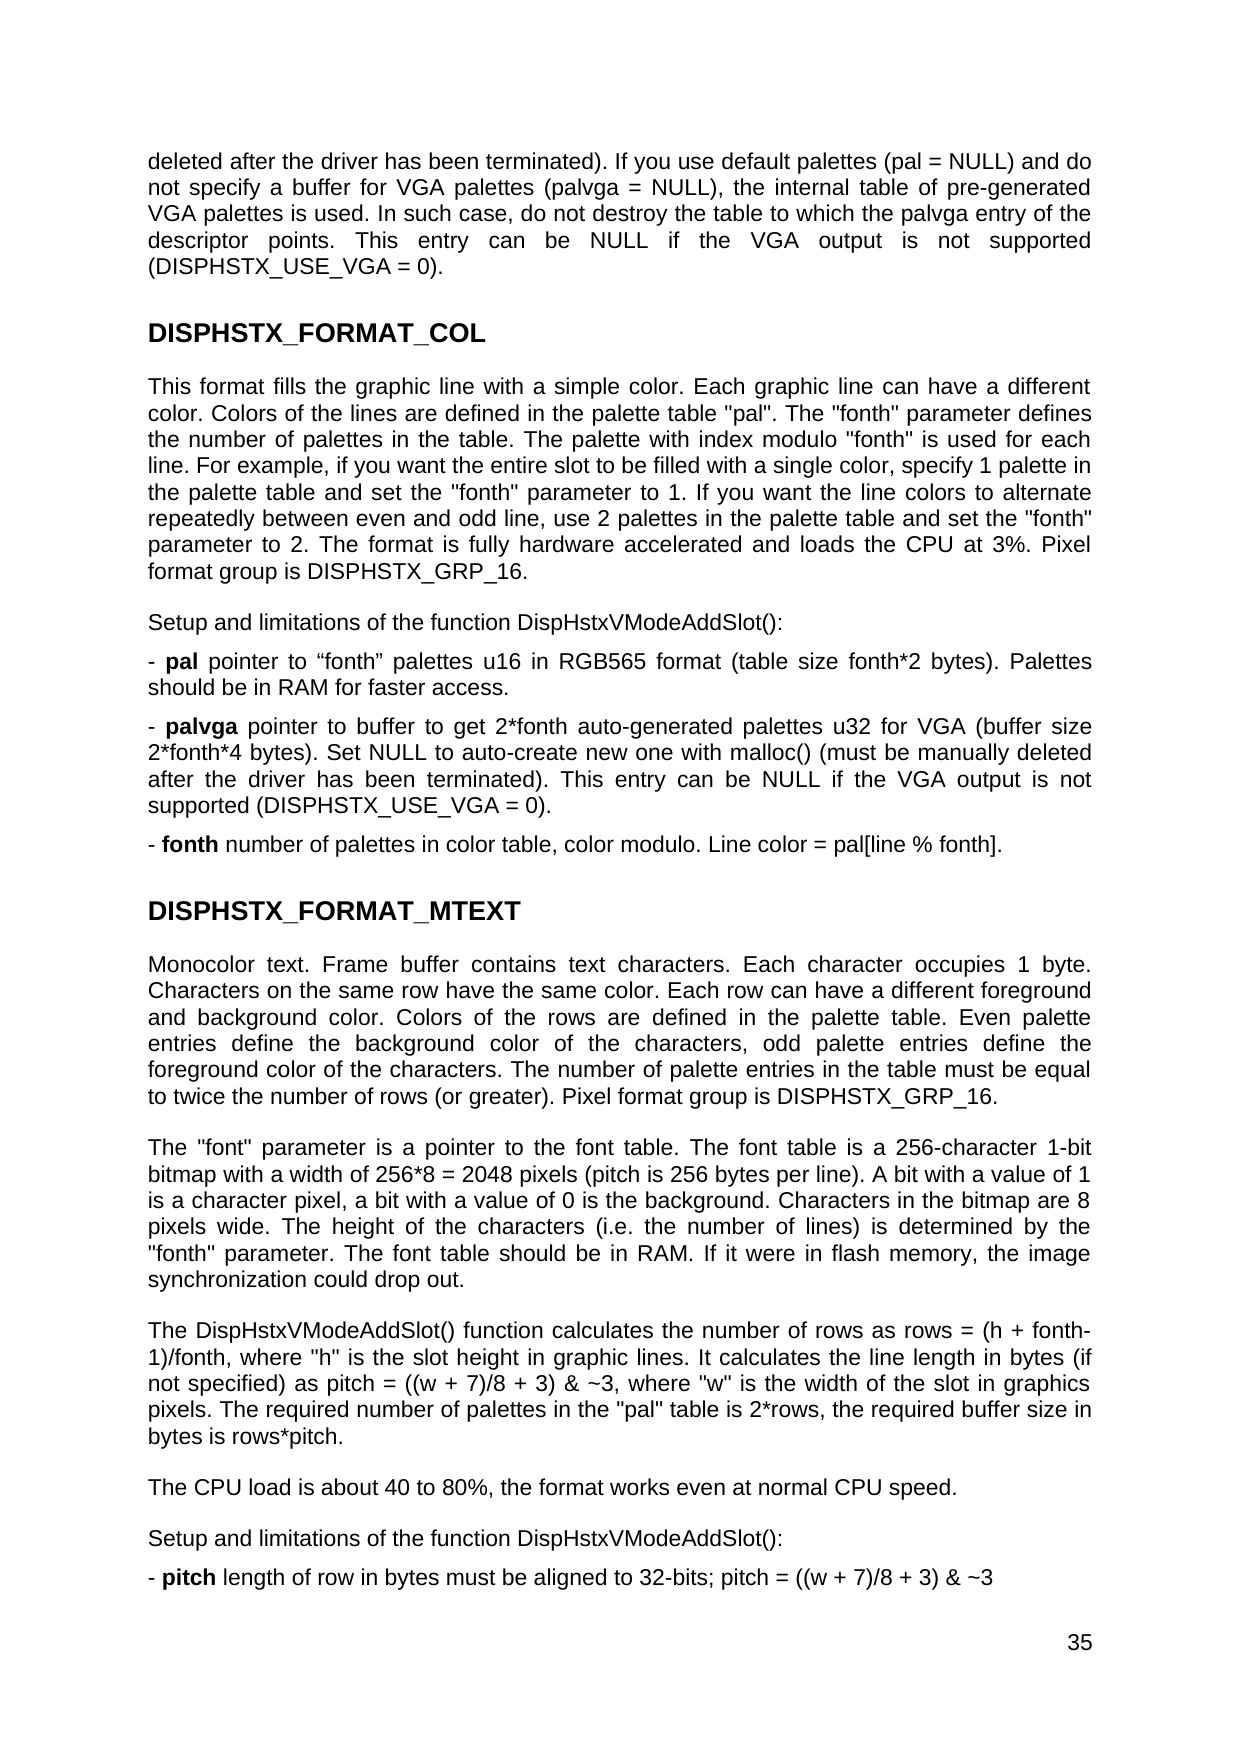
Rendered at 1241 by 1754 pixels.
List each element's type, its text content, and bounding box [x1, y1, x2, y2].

text The "font" parameter is a pointer to the font table. The font table is a 256-character 1-bit bitmap with a width of 256*8 = 2048 pixels (pitch is 256 bytes per line). A bit with a value of 1 is a character pixel, a bit with a value of 0 is the background. Characters in the bitmap are 8 pixels wide. The height of the characters (i.e. the number of lines) is determined by the "fonth" parameter. The font table should be in RAM. If it were in flash memory, the image synchronization could drop out. [148, 1134, 1093, 1292]
text Setup and limitations of the function DispHstxVModeAddSlot(): [148, 1525, 1093, 1552]
text deleted after the driver has been terminated). If you use default palettes (pal = NULL) and do not specify a buffer for VGA palettes (palvga = NULL), the internal table of pre-generated VGA palettes is used. In such case, do not destroy the table to which the palvga entry of the descriptor points. This entry can be NULL if the VGA output is not supported (DISPHSTX_USE_VGA = 0). [148, 148, 1093, 279]
text - pitch length of row in bytes must be aligned to 32-bits; pitch = ((w + 7)/8 + 3) & ~3 [148, 1564, 1093, 1591]
text The DispHstxVModeAddSlot() function calculates the number of rows as rows = (h + fonth-1)/fonth, where "h" is the slot height in graphic lines. It calculates the line length in bytes (if not specified) as pitch = ((w + 7)/8 + 3) & ~3, where "w" is the width of the slot in graphics pixels. The required number of palettes in the "pal" table is 2*rows, the required buffer size in bytes is rows*pitch. [148, 1317, 1093, 1449]
text Setup and limitations of the function DispHstxVModeAddSlot(): [148, 609, 1093, 635]
subtitle DISPHSTX_FORMAT_COL [148, 317, 1093, 348]
text - palvga pointer to buffer to get 2*fonth auto-generated palettes u32 for VGA (buffer size 2*fonth*4 bytes). Set NULL to auto-create new one with malloc() (must be manually deleted after the driver has been terminated). This entry can be NULL if the VGA output is not supported (DISPHSTX_USE_VGA = 0). [148, 713, 1093, 818]
text - fonth number of palettes in color table, color modulo. Line color = pal[line % fonth]. [148, 831, 1093, 857]
text The CPU load is about 40 to 80%, the format works even at normal CPU speed. [148, 1474, 1093, 1500]
text This format fills the graphic line with a simple color. Each graphic line can have a different color. Colors of the lines are defined in the palette table "pal". The "fonth" parameter defines the number of palettes in the table. The palette with index modulo "fonth" is used for each line. For example, if you want the entire slot to be filled with a single color, specify 1 palette in the palette table and set the "fonth" parameter to 1. If you want the line colors to alternate repeatedly between even and odd line, use 2 palettes in the palette table and set the "fonth" parameter to 2. The format is fully hardware accelerated and loads the CPU at 3%. Pixel format group is DISPHSTX_GRP_16. [148, 373, 1093, 584]
subtitle DISPHSTX_FORMAT_MTEXT [148, 895, 1093, 926]
text - pal pointer to “fonth” palettes u16 in RGB565 format (table size fonth*2 bytes). Palettes should be in RAM for faster access. [148, 648, 1093, 701]
text Monocolor text. Frame buffer contains text characters. Each character occupies 1 byte. Characters on the same row have the same color. Each row can have a different foreground and background color. Colors of the rows are defined in the palette table. Even palette entries define the background color of the characters, odd palette entries define the foreground color of the characters. The number of palette entries in the table must be equal to twice the number of rows (or greater). Pixel format group is DISPHSTX_GRP_16. [148, 951, 1093, 1109]
